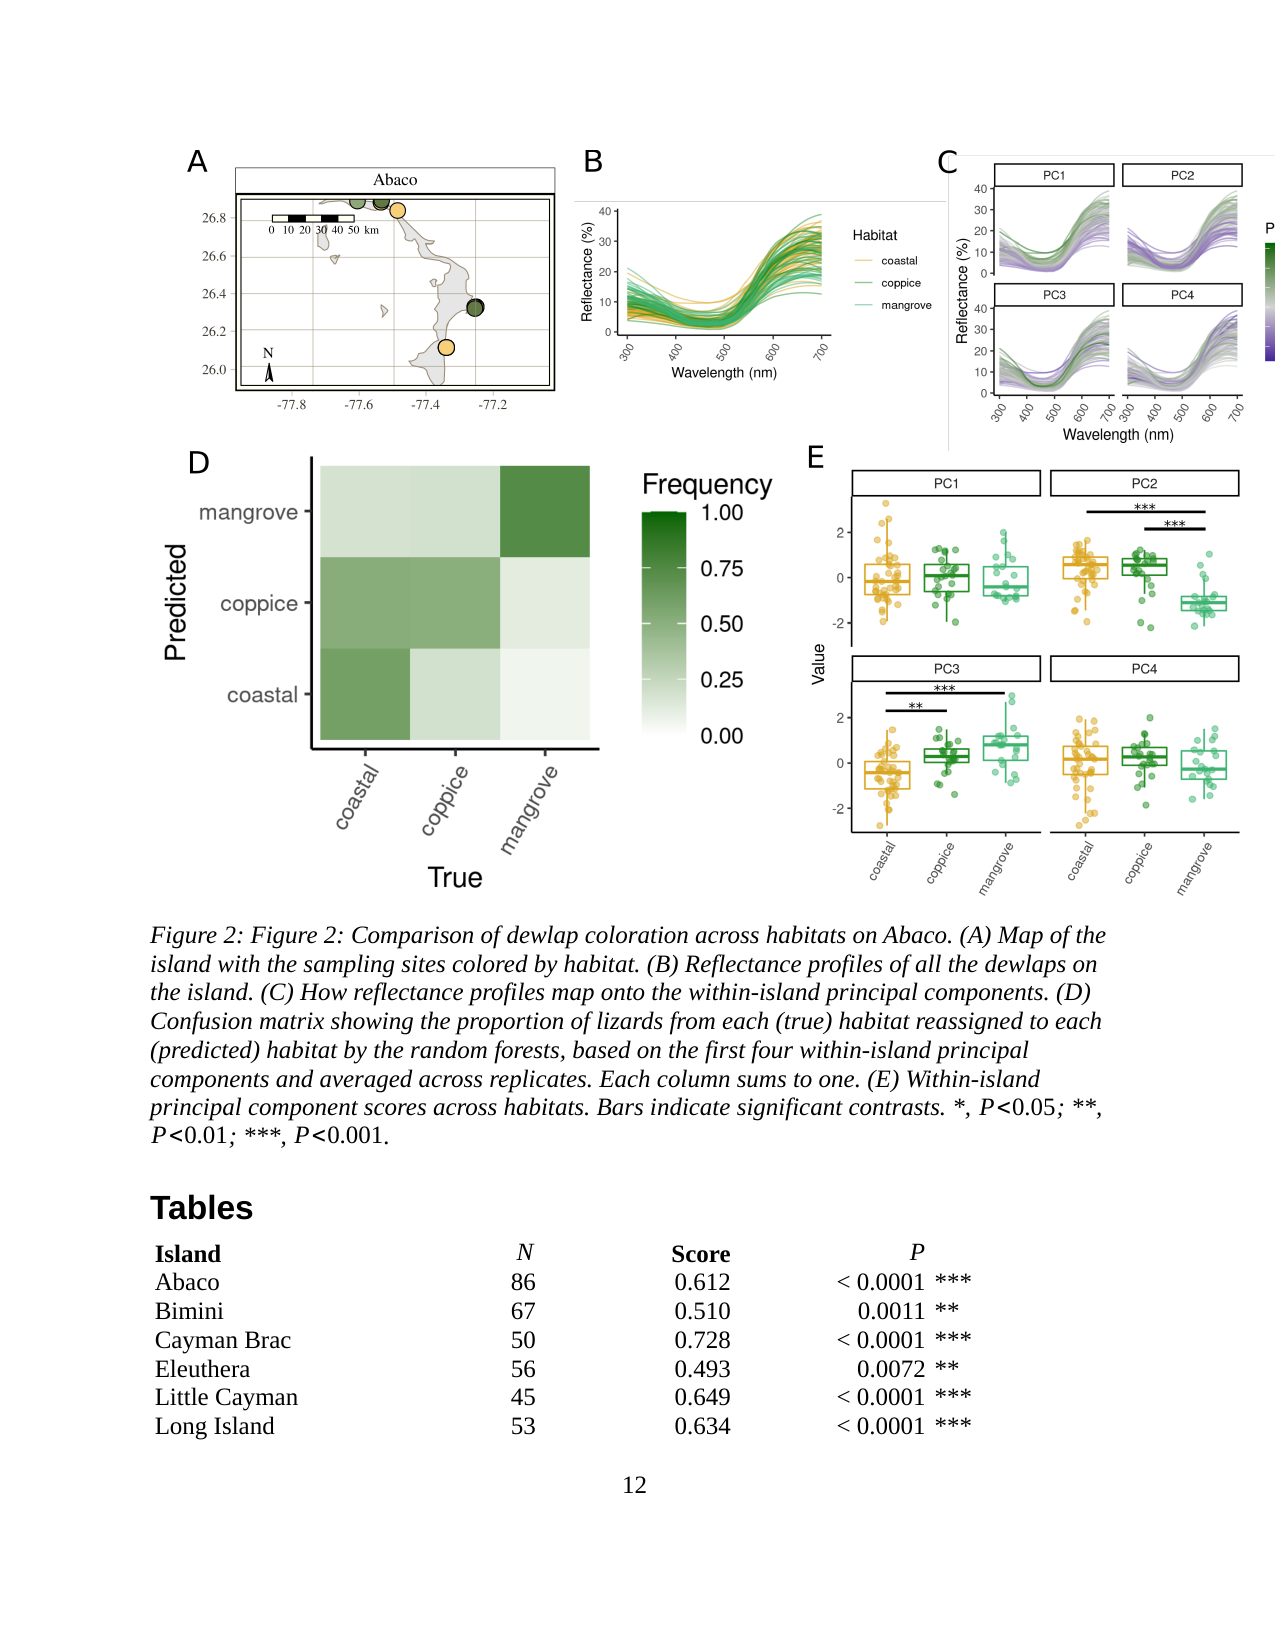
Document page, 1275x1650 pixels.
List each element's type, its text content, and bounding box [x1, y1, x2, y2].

table_header Score [540, 1239, 735, 1267]
table_cell 0.0072 [735, 1354, 930, 1382]
table_cell 50 [345, 1325, 540, 1354]
table_cell 0.510 [540, 1296, 735, 1325]
text Figure 2: Figure 2: Comparison of dewlap coloration across habitats on Abaco. (A) Map of the island with the sampling sites colored by habitat. (B) Reflectance profiles of all the dewlaps on the island. (C) How reflectance profiles map onto the within-island principal components. (D) Confusion matrix showing the proportion of lizards from each (true) habitat reassigned to each (predicted) habitat by the random forests, based on the first four within-island principal components and averaged across replicates. Each column sums to one. (E) Within-island principal component scores across habitats. Bars indicate significant contrasts. *, ; **, ; ***, . [150, 920, 1125, 1150]
picture [150, 150, 1275, 908]
table_cell *** [930, 1325, 1125, 1354]
table_cell 0.612 [540, 1268, 735, 1296]
table_cell < 0.0001 [735, 1325, 930, 1354]
table_cell 45 [345, 1383, 540, 1411]
table_cell 0.728 [540, 1325, 735, 1354]
table_cell *** [930, 1268, 1125, 1296]
table_cell < 0.0001 [735, 1411, 930, 1440]
table_cell *** [930, 1383, 1125, 1411]
table_cell ** [930, 1296, 1125, 1325]
table_cell Bimini [150, 1296, 345, 1325]
table_cell ** [930, 1354, 1125, 1382]
table_cell 53 [345, 1411, 540, 1440]
table_cell Long Island [150, 1411, 345, 1440]
table_cell 0.649 [540, 1383, 735, 1411]
table_cell 0.493 [540, 1354, 735, 1382]
table_cell 67 [345, 1296, 540, 1325]
table_cell Cayman Brac [150, 1325, 345, 1354]
table_header [345, 1239, 540, 1267]
table_cell < 0.0001 [735, 1383, 930, 1411]
table_cell 0.634 [540, 1411, 735, 1440]
subtitle Tables [150, 1187, 1125, 1226]
table_cell Little Cayman [150, 1383, 345, 1411]
table_cell 0.0011 [735, 1296, 930, 1325]
table_header Island [150, 1239, 345, 1267]
table_cell < 0.0001 [735, 1268, 930, 1296]
table_cell 86 [345, 1268, 540, 1296]
table_header [930, 1239, 1125, 1267]
table_cell Abaco [150, 1268, 345, 1296]
table_cell 56 [345, 1354, 540, 1382]
table_cell *** [930, 1411, 1125, 1440]
table_header [735, 1239, 930, 1267]
table_cell Eleuthera [150, 1354, 345, 1382]
